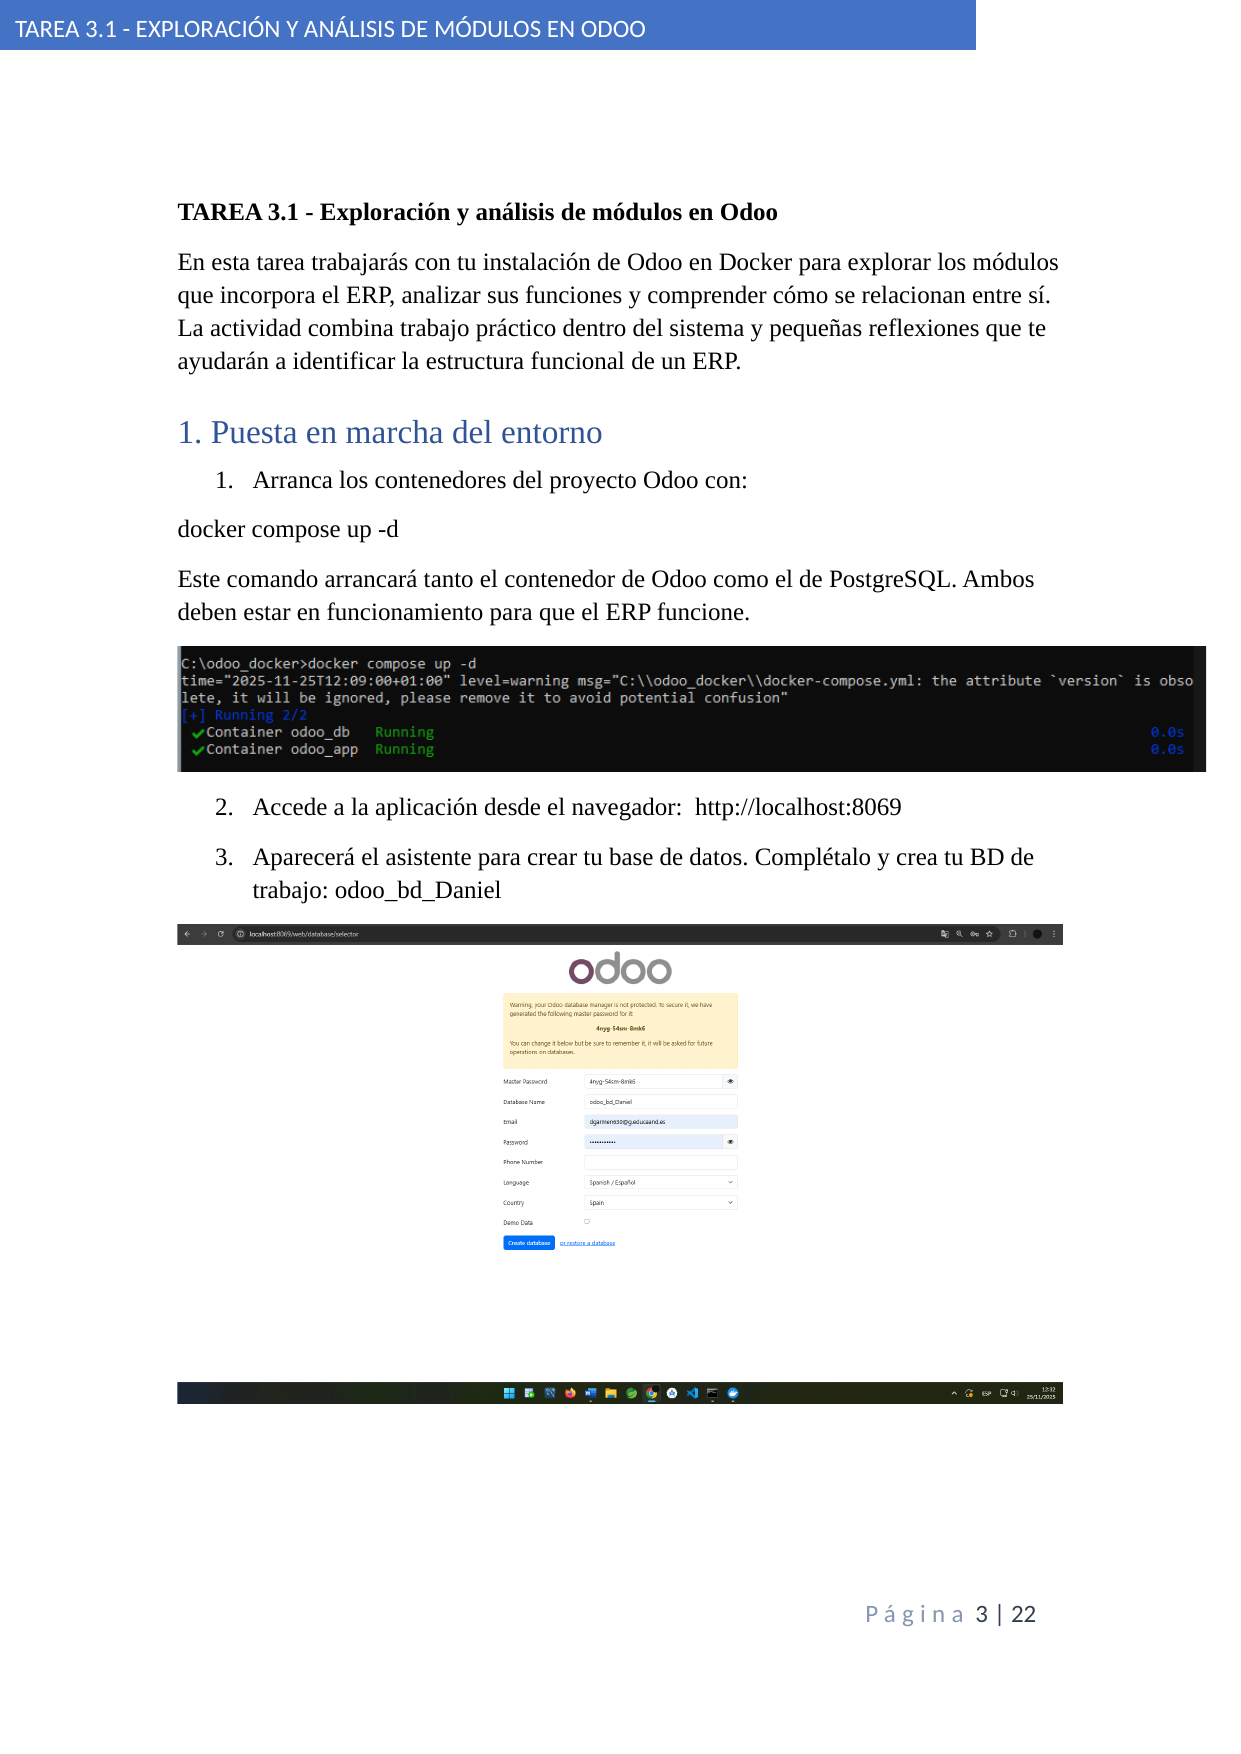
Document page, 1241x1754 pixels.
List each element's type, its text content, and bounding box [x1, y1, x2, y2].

text docker compose up -d [177, 514, 1063, 543]
text TAREA 3.1 - Exploración y análisis de módulos en Odoo [177, 197, 1063, 226]
text En esta tarea trabajarás con tu instalación de Odoo en Docker para explorar los módulos que incorpora el ERP, analizar sus funciones y comprender cómo se relacionan entre sí. La actividad combina trabajo práctico dentro del sistema y pequeñas reflexiones que te ayudarán a identificar la estructura funcional de un ERP. [177, 247, 1063, 375]
subtitle 1. Puesta en marcha del entorno [177, 412, 1063, 451]
list Arranca los contenedores del proyecto Odoo con: [215, 465, 1063, 493]
text Este comando arrancará tanto el contenedor de Odoo como el de PostgreSQL. Ambos deben estar en funcionamiento para que el ERP funcione. [177, 564, 1063, 626]
list Accede a la aplicación desde el navegador: http://localhost:8069 [215, 792, 1063, 821]
list Aparecerá el asistente para crear tu base de datos. Complétalo y crea tu BD de trabajo: odoo_bd_Daniel [215, 842, 1063, 904]
